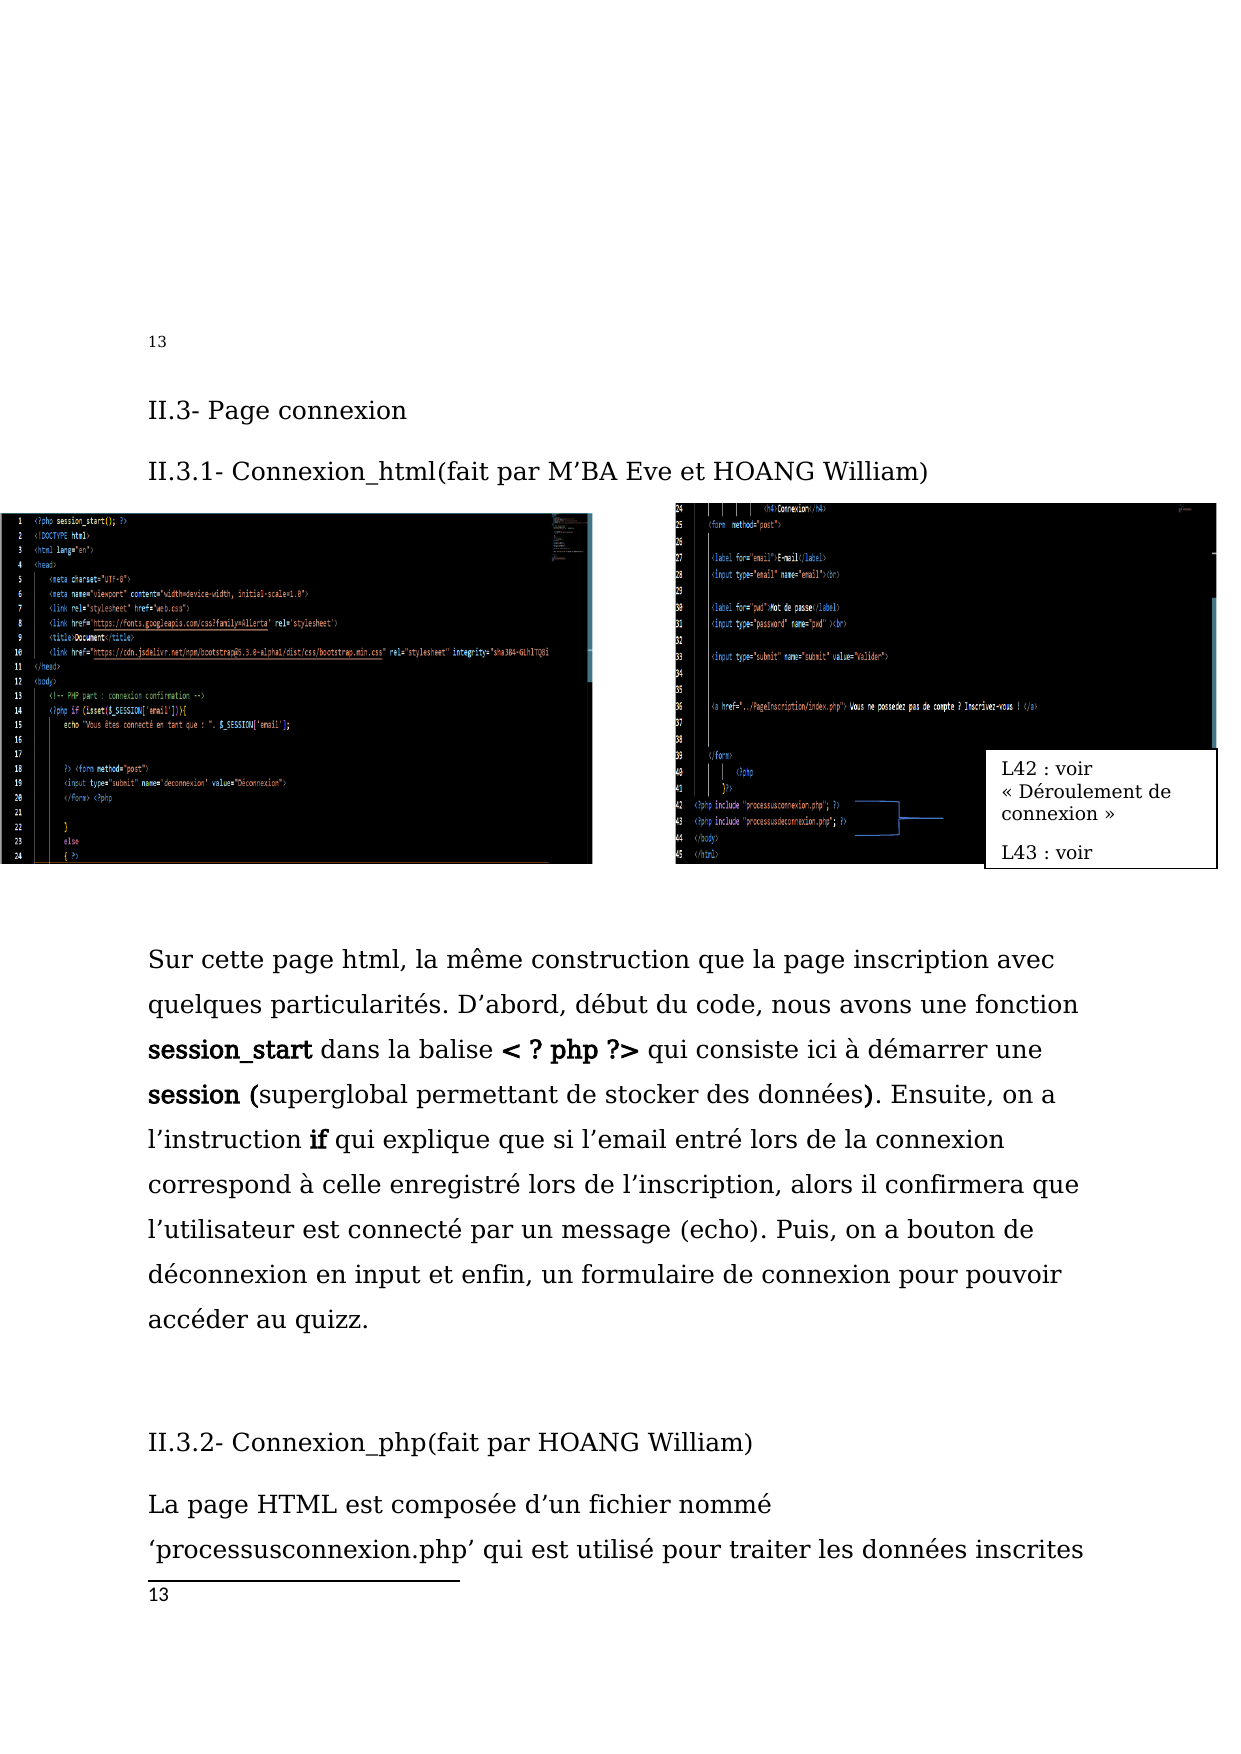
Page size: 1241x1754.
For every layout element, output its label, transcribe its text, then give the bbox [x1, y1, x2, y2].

text II.3.2- Connexion_php(fait par HOANG William) [148, 1427, 1093, 1457]
text II.3.1- Connexion_html(fait par M’BA Eve et HOANG William) [148, 456, 1093, 486]
text L43 : voir « Déroulement de déconnexion » [1001, 841, 1201, 860]
text L42 : voir « Déroulement de connexion » [1001, 757, 1201, 824]
text II.3- Page connexion [148, 394, 1093, 424]
text La page HTML est composée d’un fichier nommé ‘processusconnexion.php’ qui est utilisé pour traiter les données inscrites [148, 1488, 1093, 1563]
text Sur cette page html, la même construction que la page inscription avec quelques particularités. D’abord, début du code, nous avons une fonction session_start dans la balise < ? php ?> qui consiste ici à démarrer une session (superglobal permettant de stocker des données). Ensuite, on a l’instruction if qui explique que si l’email entré lors de la connexion correspond à celle enregistré lors de l’inscription, alors il confirmera que l’utilisateur est connecté par un message (echo). Puis, on a bouton de déconnexion en input et enfin, un formulaire de connexion pour pouvoir accéder au quizz. [148, 943, 1093, 1333]
